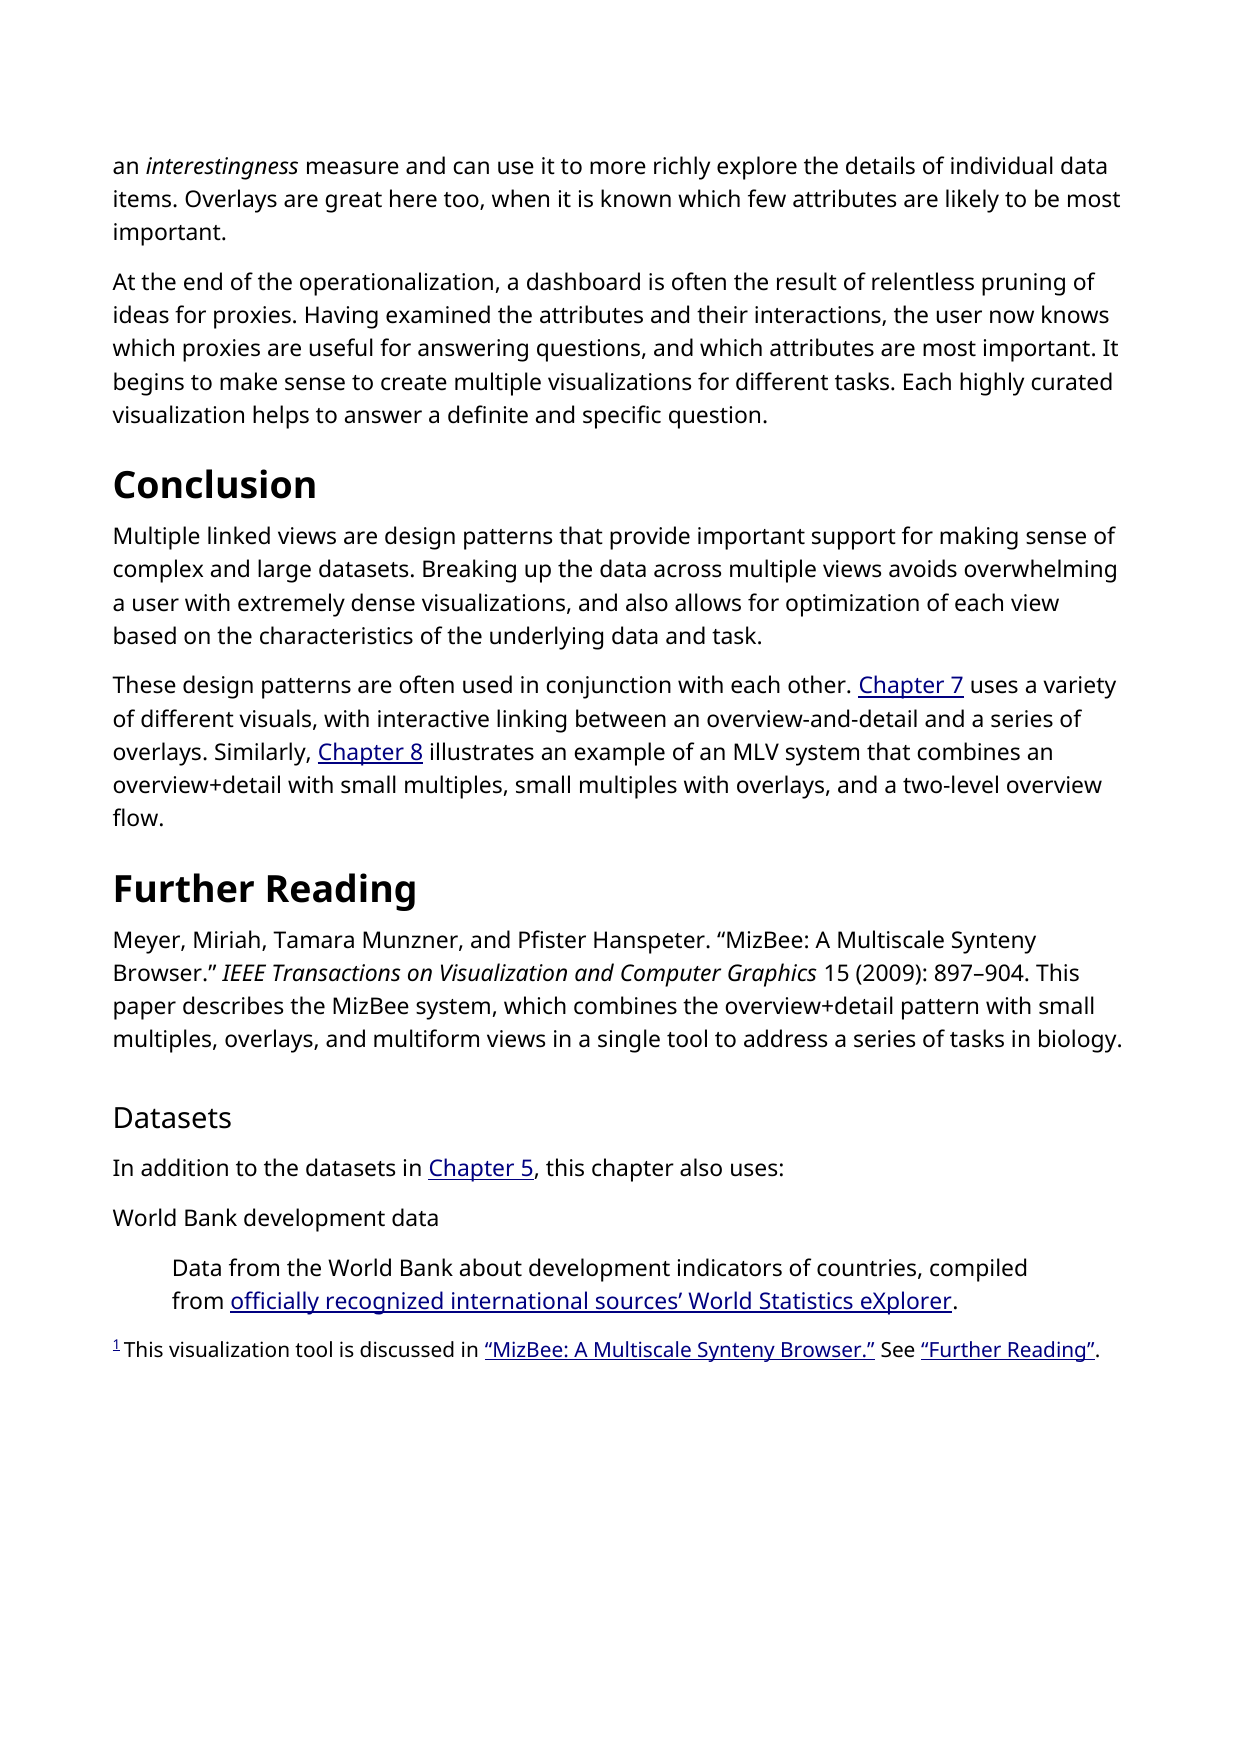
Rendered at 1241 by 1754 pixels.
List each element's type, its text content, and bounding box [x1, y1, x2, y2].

text At the end of the operationalization, a dashboard is often the result of relentless pruning of ideas for proxies. Having examined the attributes and their interactions, the user now knows which proxies are useful for answering questions, and which attributes are most important. It begins to make sense to create multiple visualizations for different tasks. Each highly curated visualization helps to answer a definite and specific question. [112, 266, 1128, 430]
subtitle Further Reading [112, 862, 1128, 913]
text In addition to the datasets in Chapter 5, this chapter also uses: [112, 1152, 1128, 1183]
subtitle Conclusion [112, 459, 1128, 510]
text 1 This visualization tool is discussed in “MizBee: A Multiscale Synteny Browser.” See “Further Reading”. [112, 1335, 1128, 1363]
text These design patterns are often used in conjunction with each other. Chapter 7 uses a variety of different visuals, with interactive linking between an overview-and-detail and a series of overlays. Similarly, Chapter 8 illustrates an example of an MLV system that combines an overview+detail with small multiples, small multiples with overlays, and a two-level overview flow. [112, 669, 1128, 833]
text Meyer, Miriah, Tamara Munzner, and Pfister Hanspeter. “MizBee: A Multiscale Synteny Browser.” IEEE Transactions on Visualization and Computer Graphics 15 (2009): 897–904. This paper describes the MizBee system, which combines the overview+detail pattern with small multiples, overlays, and multiform views in a single tool to address a series of tasks in biology. [112, 923, 1128, 1054]
subtitle Datasets [112, 1098, 1128, 1137]
text Data from the World Bank about development indicators of countries, compiled from officially recognized international sources’ World Statistics eXplorer. [172, 1252, 1128, 1316]
text World Bank development data [112, 1202, 1128, 1233]
text Multiple linked views are design patterns that provide important support for making sense of complex and large datasets. Breaking up the data across multiple views avoids overwhelming a user with extremely dense visualizations, and also allows for optimization of each view based on the characteristics of the underlying data and task. [112, 520, 1128, 651]
text an interestingness measure and can use it to more richly explore the details of individual data items. Overlays are great here too, when it is known which few attributes are likely to be most important. [112, 150, 1128, 247]
